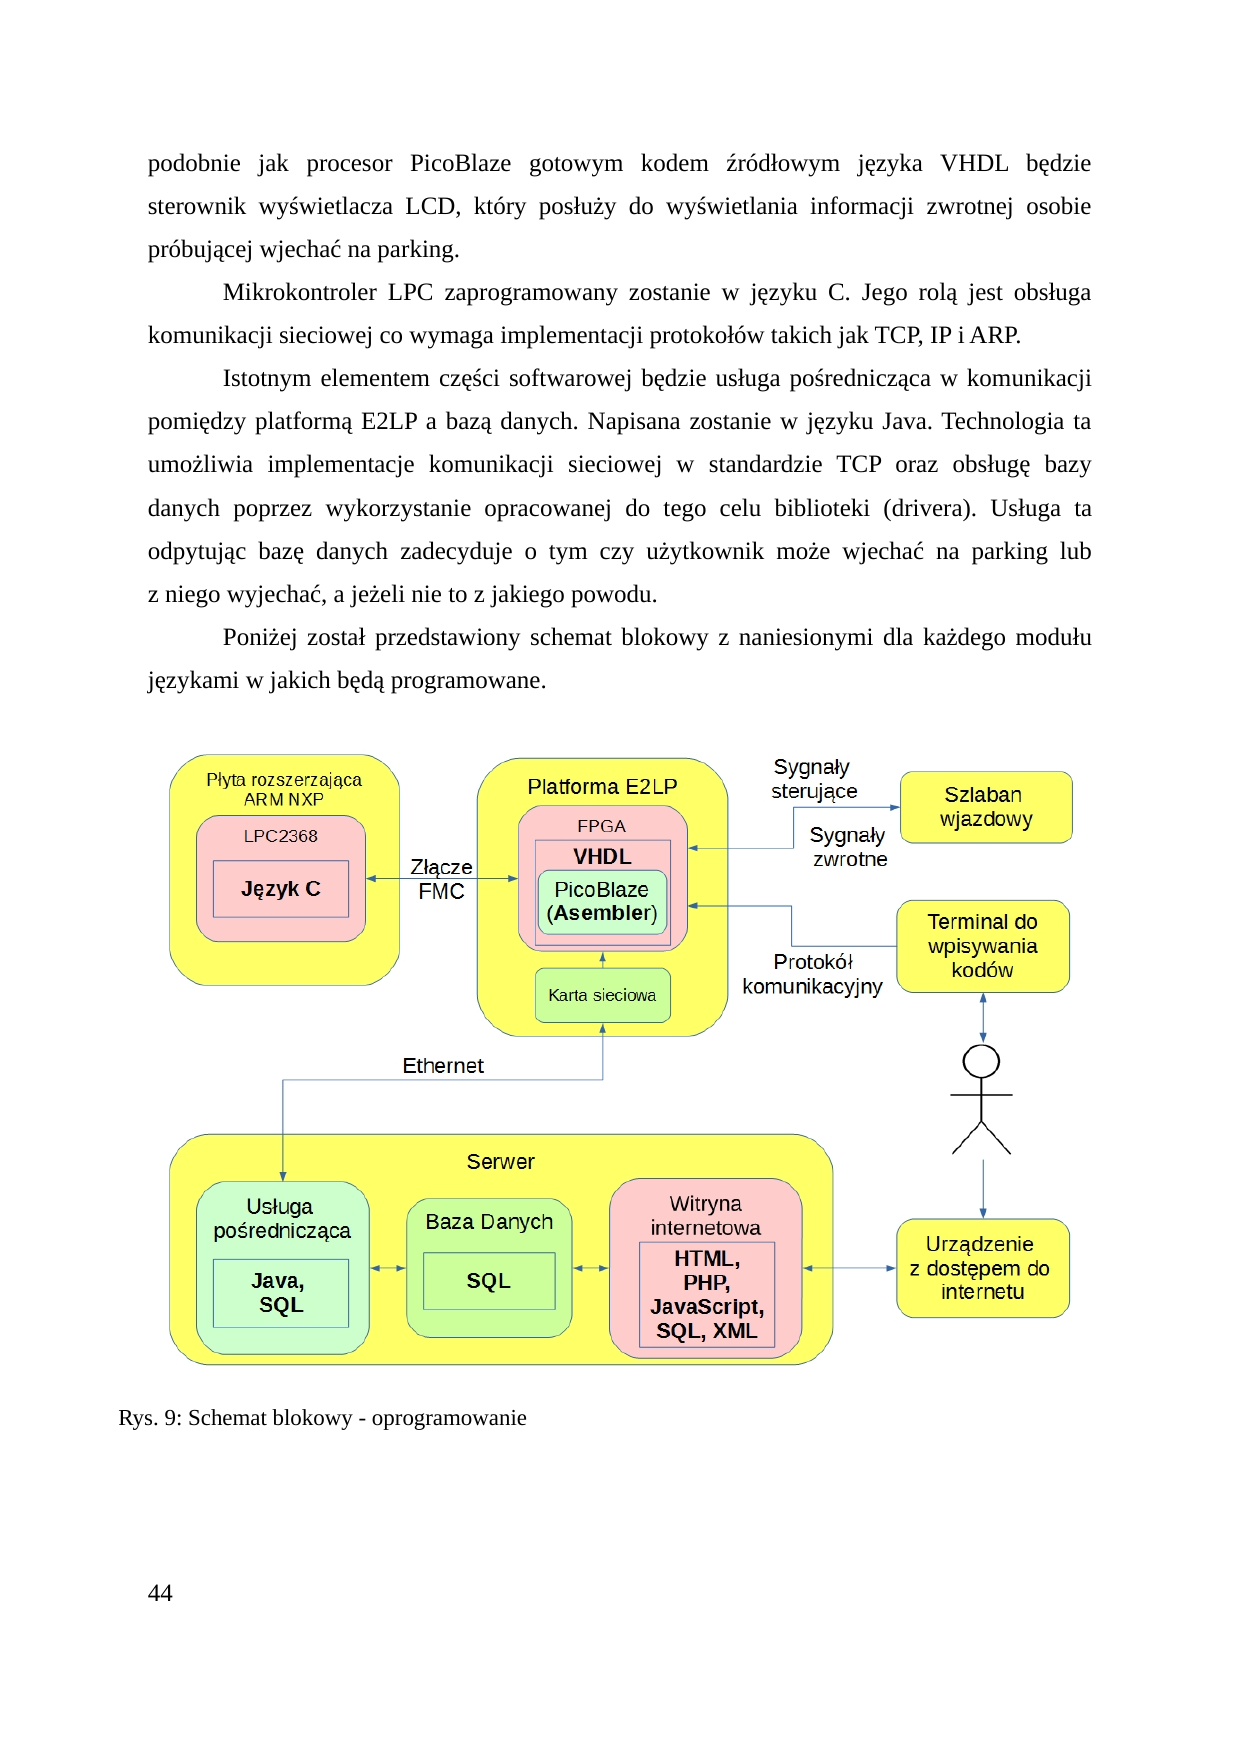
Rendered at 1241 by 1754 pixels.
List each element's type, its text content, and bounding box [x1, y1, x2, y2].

text podobnie jak procesor PicoBlaze gotowym kodem źródłowym języka VHDL będzie sterownik wyświetlacza LCD, który posłuży do wyświetlania informacji zwrotnej osobie próbującej wjechać na parking. [148, 148, 1093, 263]
text Poniżej został przedstawiony schemat blokowy z naniesionymi dla każdego modułu językami w jakich będą programowane. [148, 622, 1093, 694]
picture [118, 720, 1123, 1404]
text Mikrokontroler LPC zaprogramowany zostanie w języku C. Jego rolą jest obsługa komunikacji sieciowej co wymaga implementacji protokołów takich jak TCP, IP i ARP. [148, 277, 1093, 349]
text Rys. 9: Schemat blokowy - oprogramowanie [118, 1404, 1122, 1430]
text Istotnym elementem części softwarowej będzie usługa pośrednicząca w komunikacji pomiędzy platformą E2LP a bazą danych. Napisana zostanie w języku Java. Technologia ta umożliwia implementacje komunikacji sieciowej w standardzie TCP oraz obsługę bazy danych poprzez wykorzystanie opracowanej do tego celu biblioteki (drivera). Usługa ta odpytując bazę danych zadecyduje o tym czy użytkownik może wjechać na parking lub z niego wyjechać, a jeżeli nie to z jakiego powodu. [148, 363, 1093, 608]
